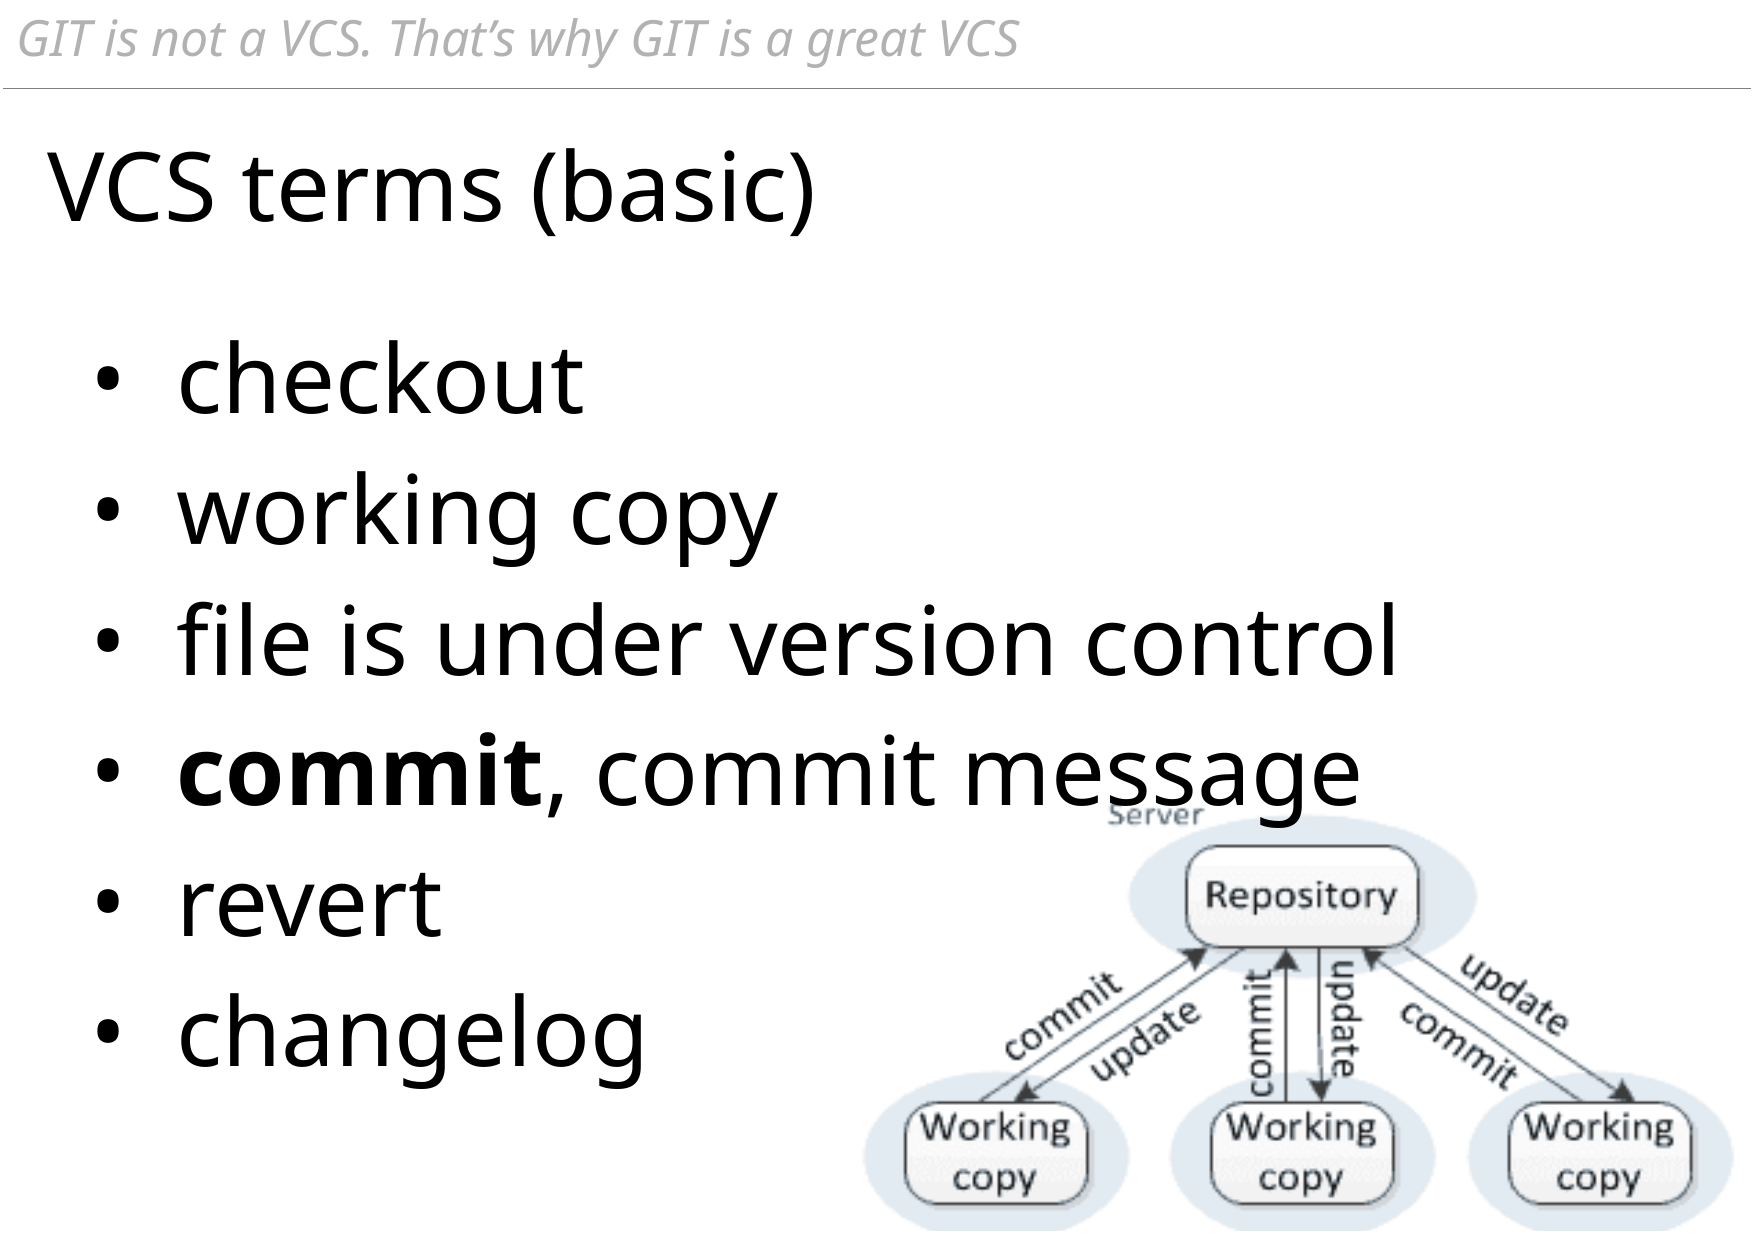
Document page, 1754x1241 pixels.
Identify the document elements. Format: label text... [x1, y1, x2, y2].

text • checkout [3, 311, 1751, 442]
text • file is under version control [3, 572, 1751, 703]
text • revert [3, 833, 825, 964]
text • commit, commit message [3, 703, 1751, 833]
picture [825, 741, 1754, 1231]
text • changelog [3, 964, 825, 1094]
text • working copy [3, 442, 1751, 572]
text VCS terms (basic) [3, 118, 1751, 249]
